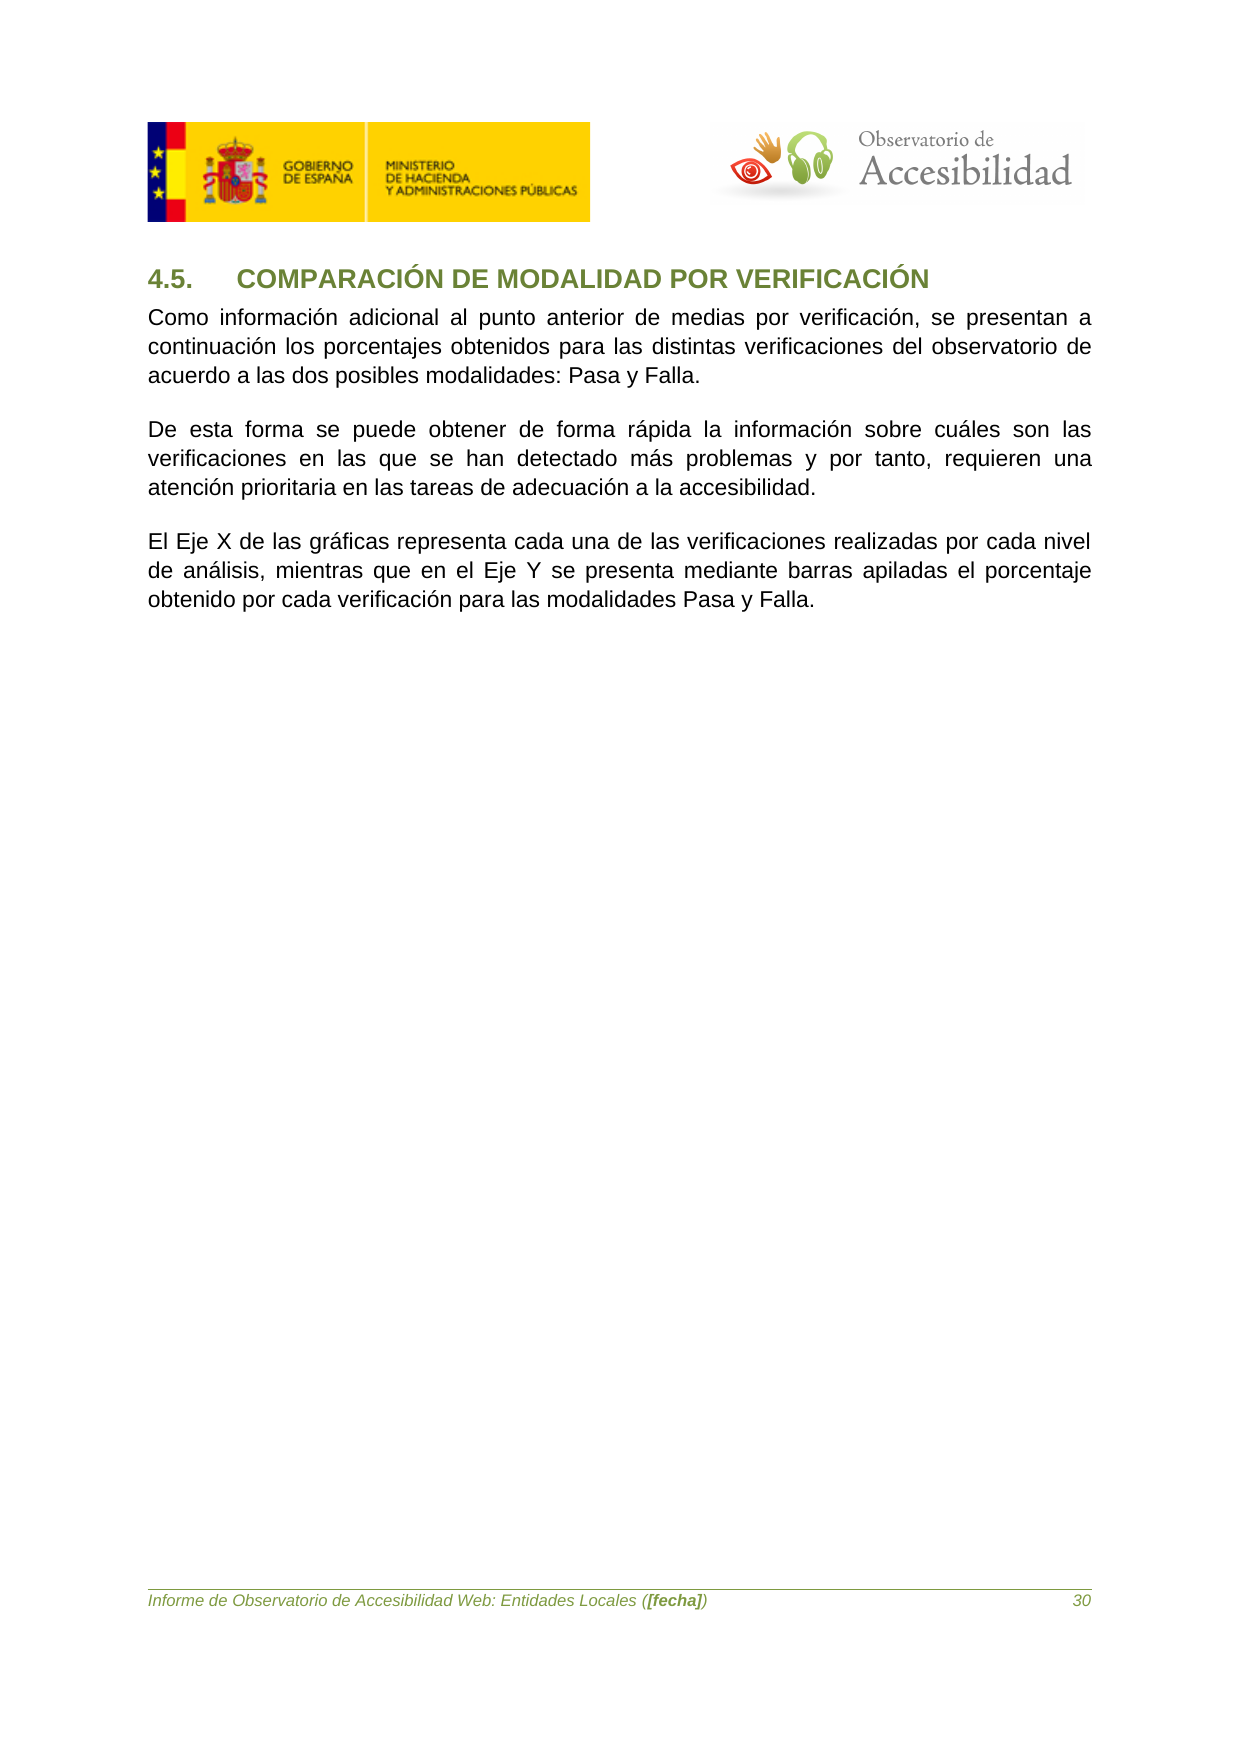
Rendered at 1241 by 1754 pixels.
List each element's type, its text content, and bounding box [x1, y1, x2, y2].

text Como información adicional al punto anterior de medias por verificación, se presentan a continuación los porcentajes obtenidos para las distintas verificaciones del observatorio de acuerdo a las dos posibles modalidades: Pasa y Falla. [148, 304, 1092, 388]
text El Eje X de las gráficas representa cada una de las verificaciones realizadas por cada nivel de análisis, mientras que en el Eje Y se presenta mediante barras apiladas el porcentaje obtenido por cada verificación para las modalidades Pasa y Falla. [148, 528, 1092, 612]
subtitle Comparación de Modalidad por Verificación [148, 263, 1092, 294]
picture [147, 122, 591, 222]
text De esta forma se puede obtener de forma rápida la información sobre cuáles son las verificaciones en las que se han detectado más problemas y por tanto, requieren una atención prioritaria en las tareas de adecuación a la accesibilidad. [148, 416, 1092, 500]
picture [710, 122, 1086, 205]
